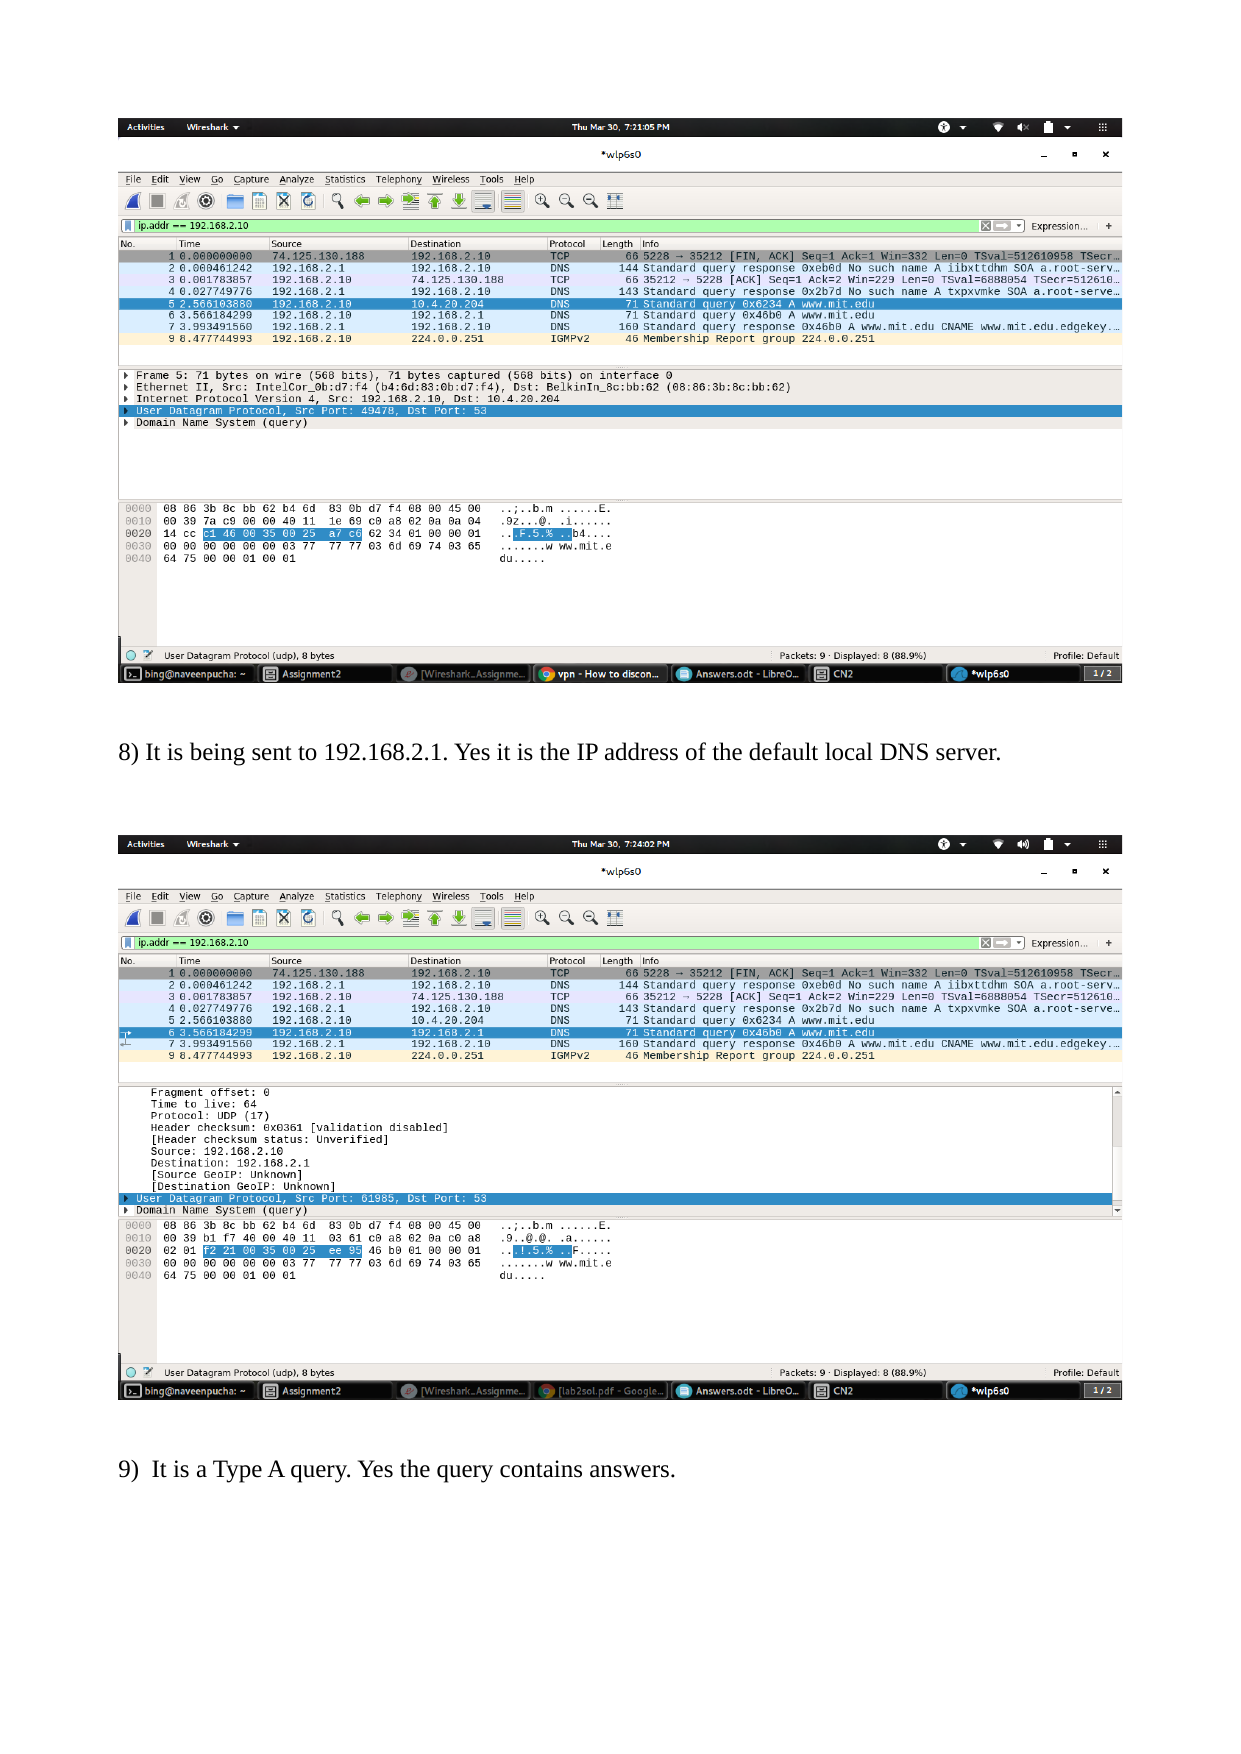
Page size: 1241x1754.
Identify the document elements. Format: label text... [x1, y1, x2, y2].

text 9) It is a Type A query. Yes the query contains answers. [118, 1454, 1122, 1483]
picture [118, 118, 1123, 683]
picture [118, 835, 1123, 1400]
text 8) It is being sent to 192.168.2.1. Yes it is the IP address of the default local DNS server. [118, 737, 1122, 766]
